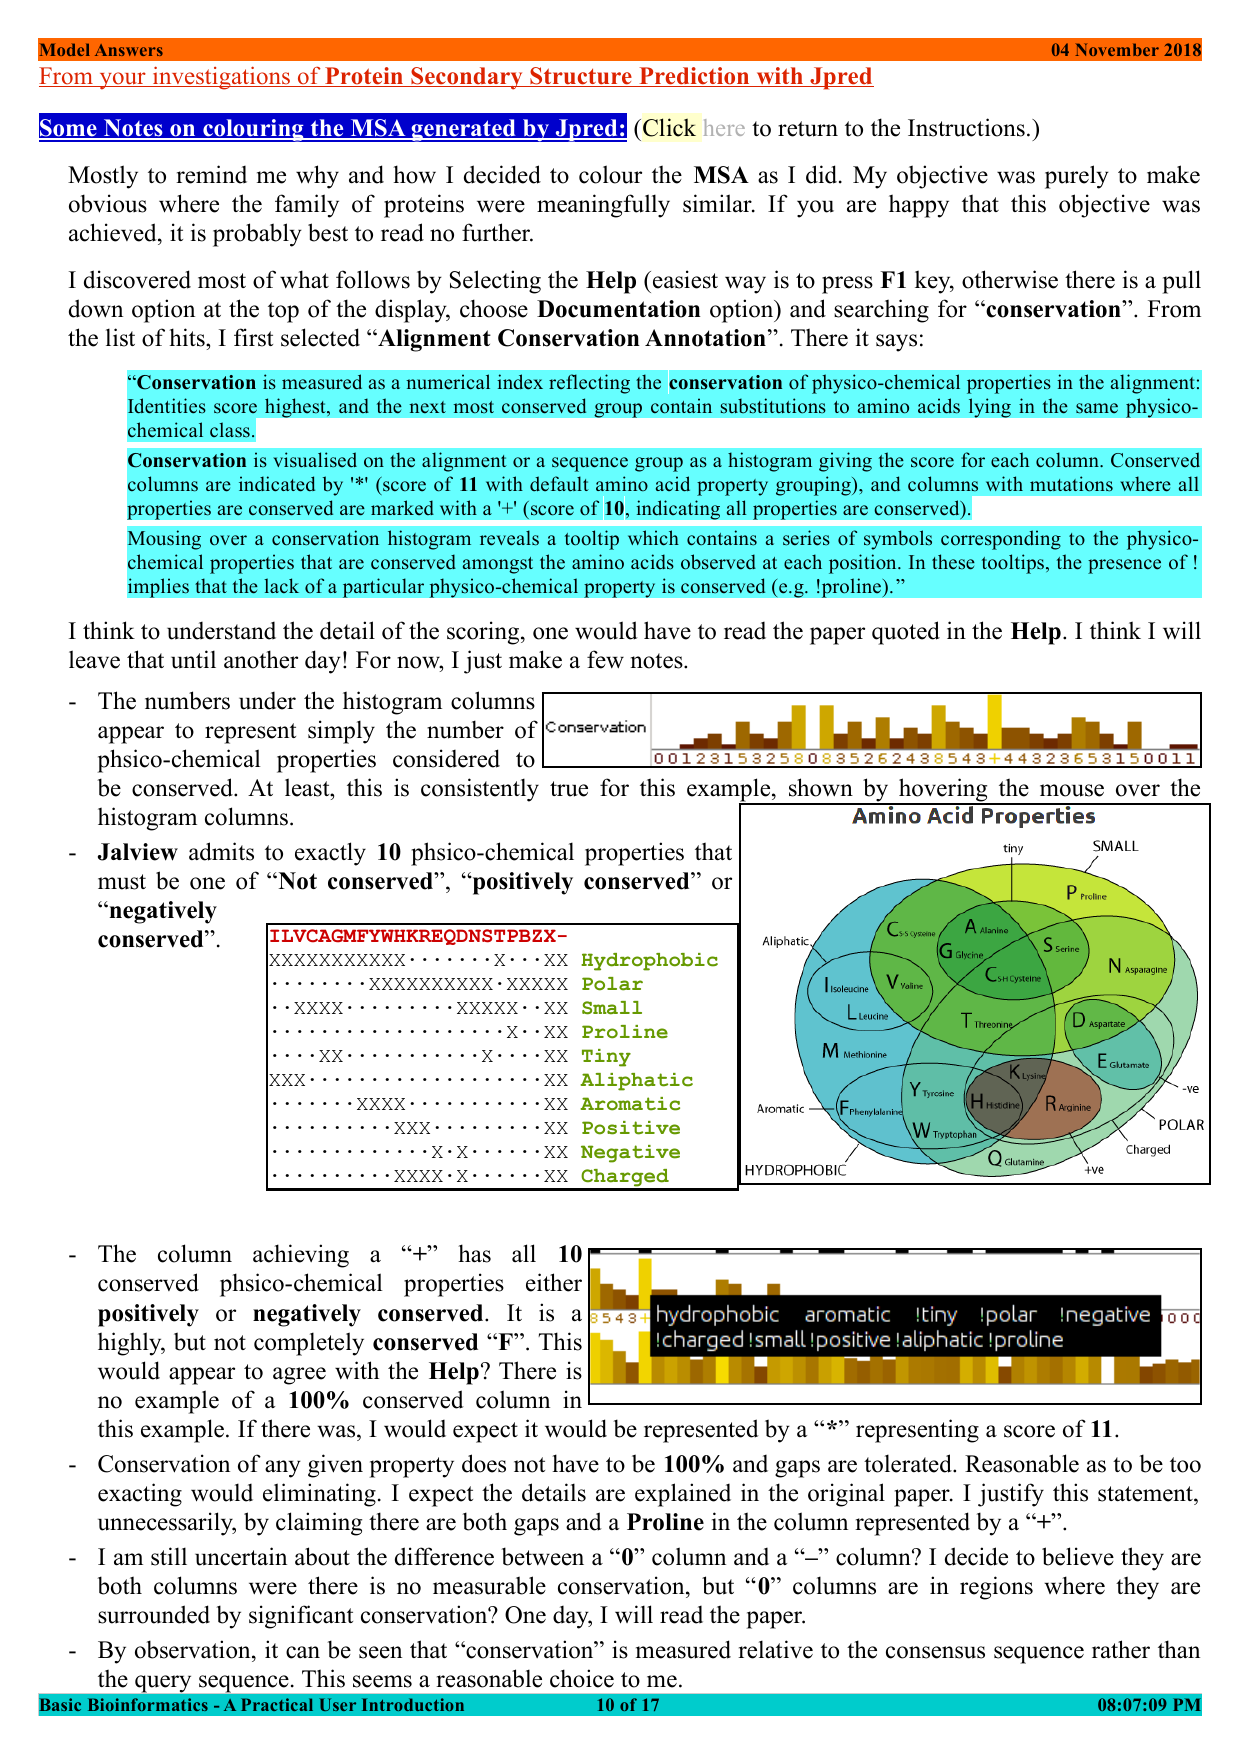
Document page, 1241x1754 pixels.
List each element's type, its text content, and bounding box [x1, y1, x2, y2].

text - The column achieving a “+” has all 10 conserved phsico-chemical properties either positively or negatively conserved. It is a highly, but not completely conserved “F”. This would appear to agree with the Help? There is no example of a 100% conserved column in this example. If there was, I would expect it would be represented by a “*” representing a score of 11. [68, 1239, 1202, 1443]
text ···················X··XX Proline [268, 1021, 737, 1045]
text Conservation is visualised on the alignment or a sequence group as a histogram giving the score for each column. Conserved columns are indicated by '*' (score of 11 with default amino acid property grouping), and columns with mutations where all properties are conserved are marked with a '+' (score of 10, indicating all properties are conserved). [127, 448, 1202, 520]
text “Conservation is measured as a numerical index reflecting the conservation of physico-chemical properties in the alignment: Identities score highest, and the next most conserved group contain substitutions to amino acids lying in the same physico-chemical class. [127, 370, 1202, 442]
text Mousing over a conservation histogram reveals a tooltip which contains a series of symbols corresponding to the physico-chemical properties that are conserved amongst the amino acids observed at each position. In these tooltips, the presence of ! implies that the lack of a particular physico-chemical property is conserved (e.g. !proline).” [127, 526, 1202, 598]
text ·············X·X······XX Negative [268, 1141, 737, 1164]
picture [741, 805, 1209, 1183]
text Some Notes on colouring the MSA generated by Jpred: (Click here to return to the Instructions.) [38, 113, 1202, 142]
text ··········XXX·········XX Positive [268, 1117, 737, 1141]
text ··XXXX·········XXXXX··XX Small [268, 997, 737, 1021]
text XXX···················XX Aliphatic [268, 1069, 737, 1093]
text ··········XXXX·X······XX Charged [268, 1164, 737, 1188]
text - By observation, it can be seen that “conservation” is measured relative to the consensus sequence rather than the query sequence. This seems a reasonable choice to me. [68, 1635, 1202, 1693]
text XXXXXXXXXXX·······X···XX Hydrophobic [268, 949, 737, 973]
text - Jalview admits to exactly 10 phsico-chemical properties that must be one of “Not conserved”, “positively conserved” or “negatively conserved”. [68, 837, 738, 953]
text Mostly to remind me why and how I decided to colour the MSA as I did. My objective was purely to make obvious where the family of proteins were meaningfully similar. If you are happy that this objective was achieved, it is probably best to read no further. [68, 160, 1202, 247]
text From your investigations of Protein Secondary Structure Prediction with Jpred [38, 61, 1202, 89]
text I think to understand the detail of the scoring, one would have to read the paper quoted in the Help. I think I will leave that until another day! For now, I just make a few notes. [68, 616, 1202, 674]
text - The numbers under the histogram columns appear to represent simply the number of phsico-chemical properties considered to be conserved. At least, this is consistently true for this example, shown by hovering the mouse over the histogram columns. [68, 686, 1202, 922]
picture [544, 694, 1200, 766]
text ····XX···········X····XX Tiny [268, 1045, 737, 1069]
picture [753, 1377, 1072, 1403]
text ·······XXXX···········XX Aromatic [268, 1093, 737, 1117]
text I discovered most of what follows by Selecting the Help (easiest way is to press F1 key, otherwise there is a pull down option at the top of the display, choose Documentation option) and searching for “conservation”. From the list of hits, I first selected “Alignment Conservation Annotation”. There it says: [68, 265, 1202, 352]
text - Conservation of any given property does not have to be 100% and gaps are tolerated. Reasonable as to be too exacting would eliminating. I expect the details are explained in the original paper. I justify this statement, unnecessarily, by claiming there are both gaps and a Proline in the column represented by a “+”. [68, 1449, 1202, 1536]
text - I am still uncertain about the difference between a “0” column and a “–” column? I decide to believe they are both columns were there is no measurable conservation, but “0” columns are in regions where they are surrounded by significant conservation? One day, I will read the paper. [68, 1542, 1202, 1629]
text ········XXXXXXXXXX·XXXXX Polar [268, 973, 737, 997]
text ILVCAGMFYWHKREQDNSTPBZX- [268, 925, 737, 949]
